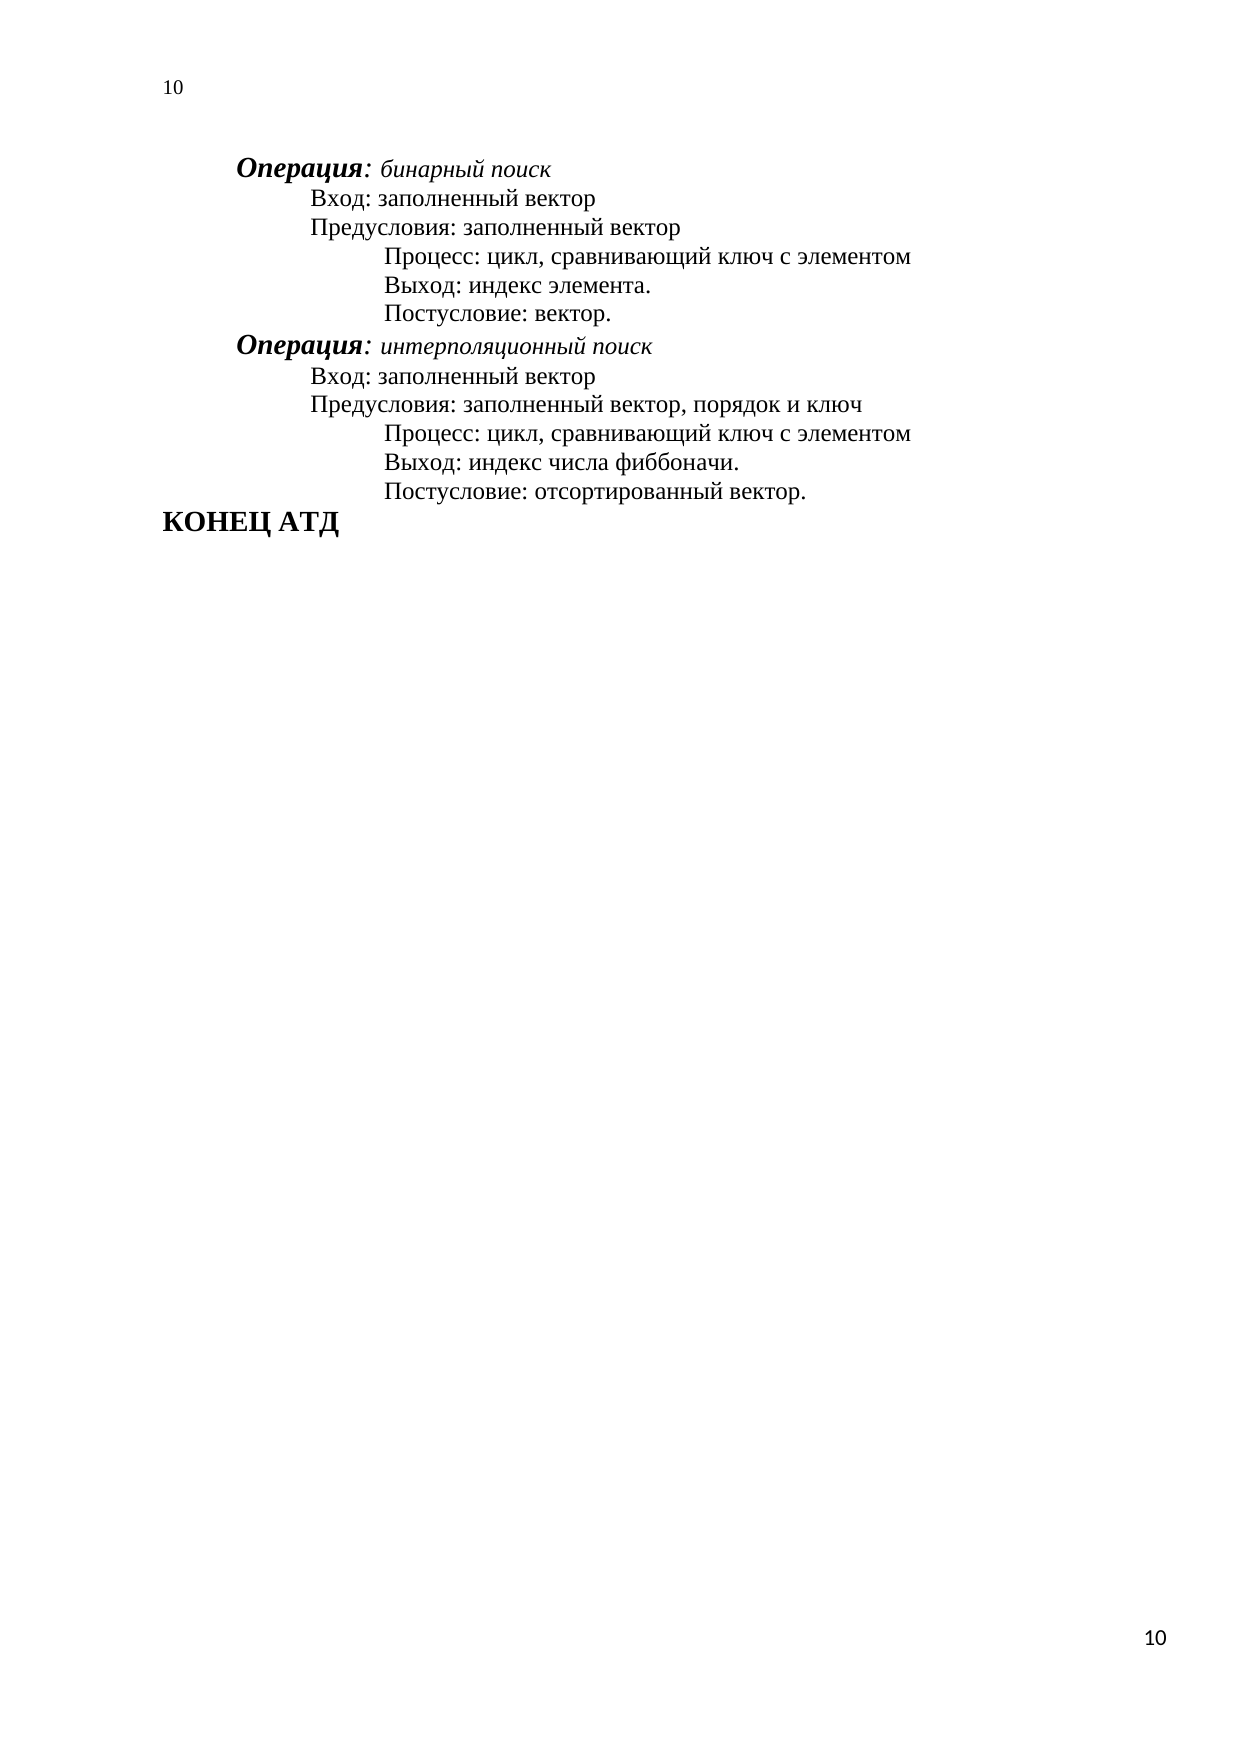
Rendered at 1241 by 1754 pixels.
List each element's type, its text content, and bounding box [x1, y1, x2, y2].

text Предусловия: заполненный вектор, порядок и ключ [162, 389, 1166, 418]
text Вход: заполненный вектор [162, 361, 1166, 389]
text Вход: заполненный вектор [162, 183, 1166, 212]
text Операция: интерполяционный поиск [162, 327, 1166, 361]
text КОНЕЦ АТД [162, 504, 1166, 538]
text Постусловие: отсортированный вектор. [162, 476, 1166, 504]
text Постусловие: вектор. [162, 298, 1166, 327]
text Процесс: цикл, сравнивающий ключ с элементом Выход: индекс числа фиббоначи. [162, 418, 1166, 476]
text Процесс: цикл, сравнивающий ключ с элементом [162, 241, 1166, 270]
text Операция: бинарный поиск [162, 150, 1166, 183]
text Выход: индекс элемента. [162, 270, 1166, 298]
text Предусловия: заполненный вектор [162, 212, 1166, 241]
